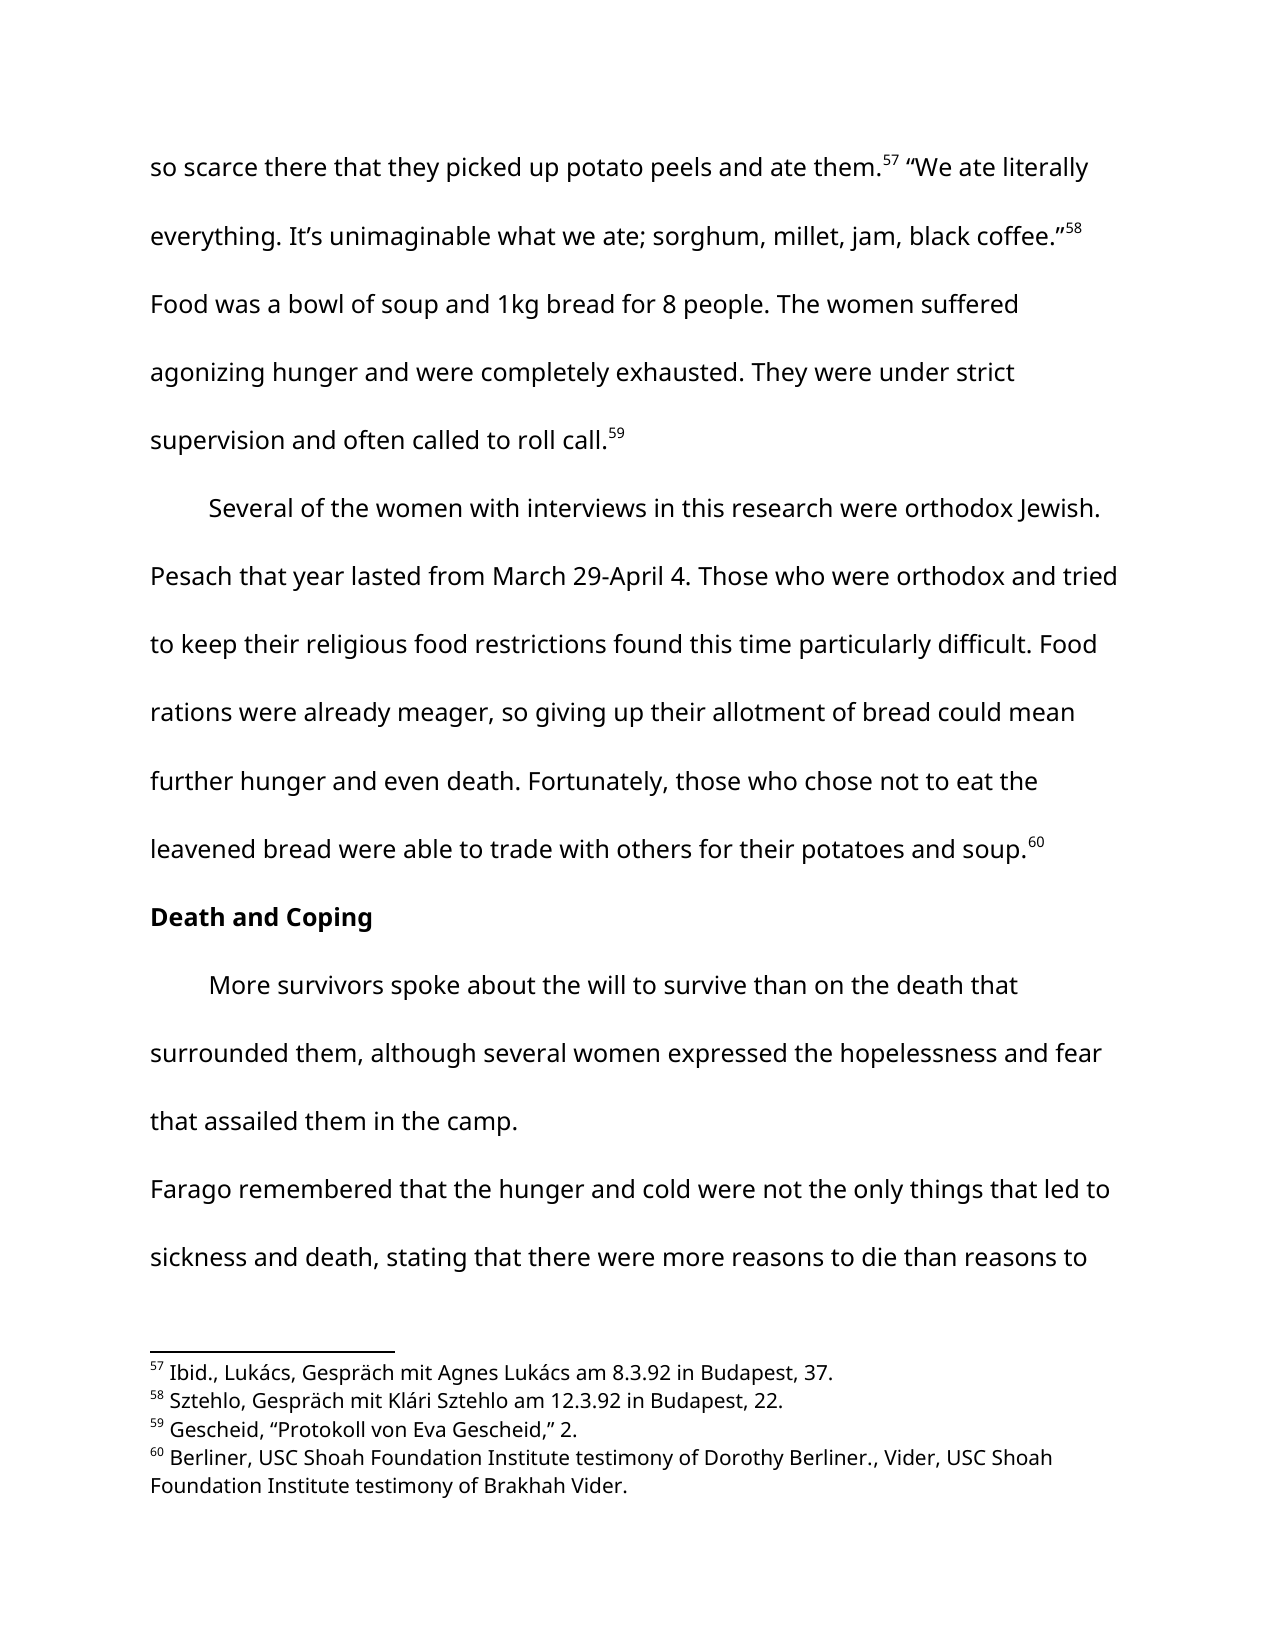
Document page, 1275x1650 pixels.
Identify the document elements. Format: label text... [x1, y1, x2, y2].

text Several of the women with interviews in this research were orthodox Jewish. Pesach that year lasted from March 29-April 4. Those who were orthodox and tried to keep their religious food restrictions found this time particularly difficult. Food rations were already meager, so giving up their allotment of bread could mean further hunger and even death. Fortunately, those who chose not to eat the leavened bread were able to trade with others for their potatoes and soup. [150, 491, 1125, 865]
text Death and Coping [150, 899, 1125, 933]
text Gescheid, “Protokoll von Eva Gescheid,” 2. [150, 1415, 1125, 1443]
text so scarce there that they picked up potato peels and ate them. “We ate literally everything. It’s unimaginable what we ate; sorghum, millet, jam, black coffee.” [150, 150, 1125, 252]
text More survivors spoke about the will to survive than on the death that surrounded them, although several women expressed the hopelessness and fear that assailed them in the camp. [150, 967, 1125, 1138]
text Sztehlo, Gespräch mit Klári Sztehlo am 12.3.92 in Budapest, 22. [150, 1386, 1125, 1415]
text Ibid., Lukács, Gespräch mit Agnes Lukács am 8.3.92 in Budapest, 37. [150, 1358, 1125, 1386]
text Berliner, USC Shoah Foundation Institute testimony of Dorothy Berliner., Vider, USC Shoah Foundation Institute testimony of Brakhah Vider. [150, 1443, 1125, 1500]
text Food was a bowl of soup and 1kg bread for 8 people. The women suffered agonizing hunger and were completely exhausted. They were under strict supervision and often called to roll call. [150, 286, 1125, 457]
text Farago remembered that the hunger and cold were not the only things that led to sickness and death, stating that there were more reasons to die than reasons to [150, 1172, 1125, 1274]
